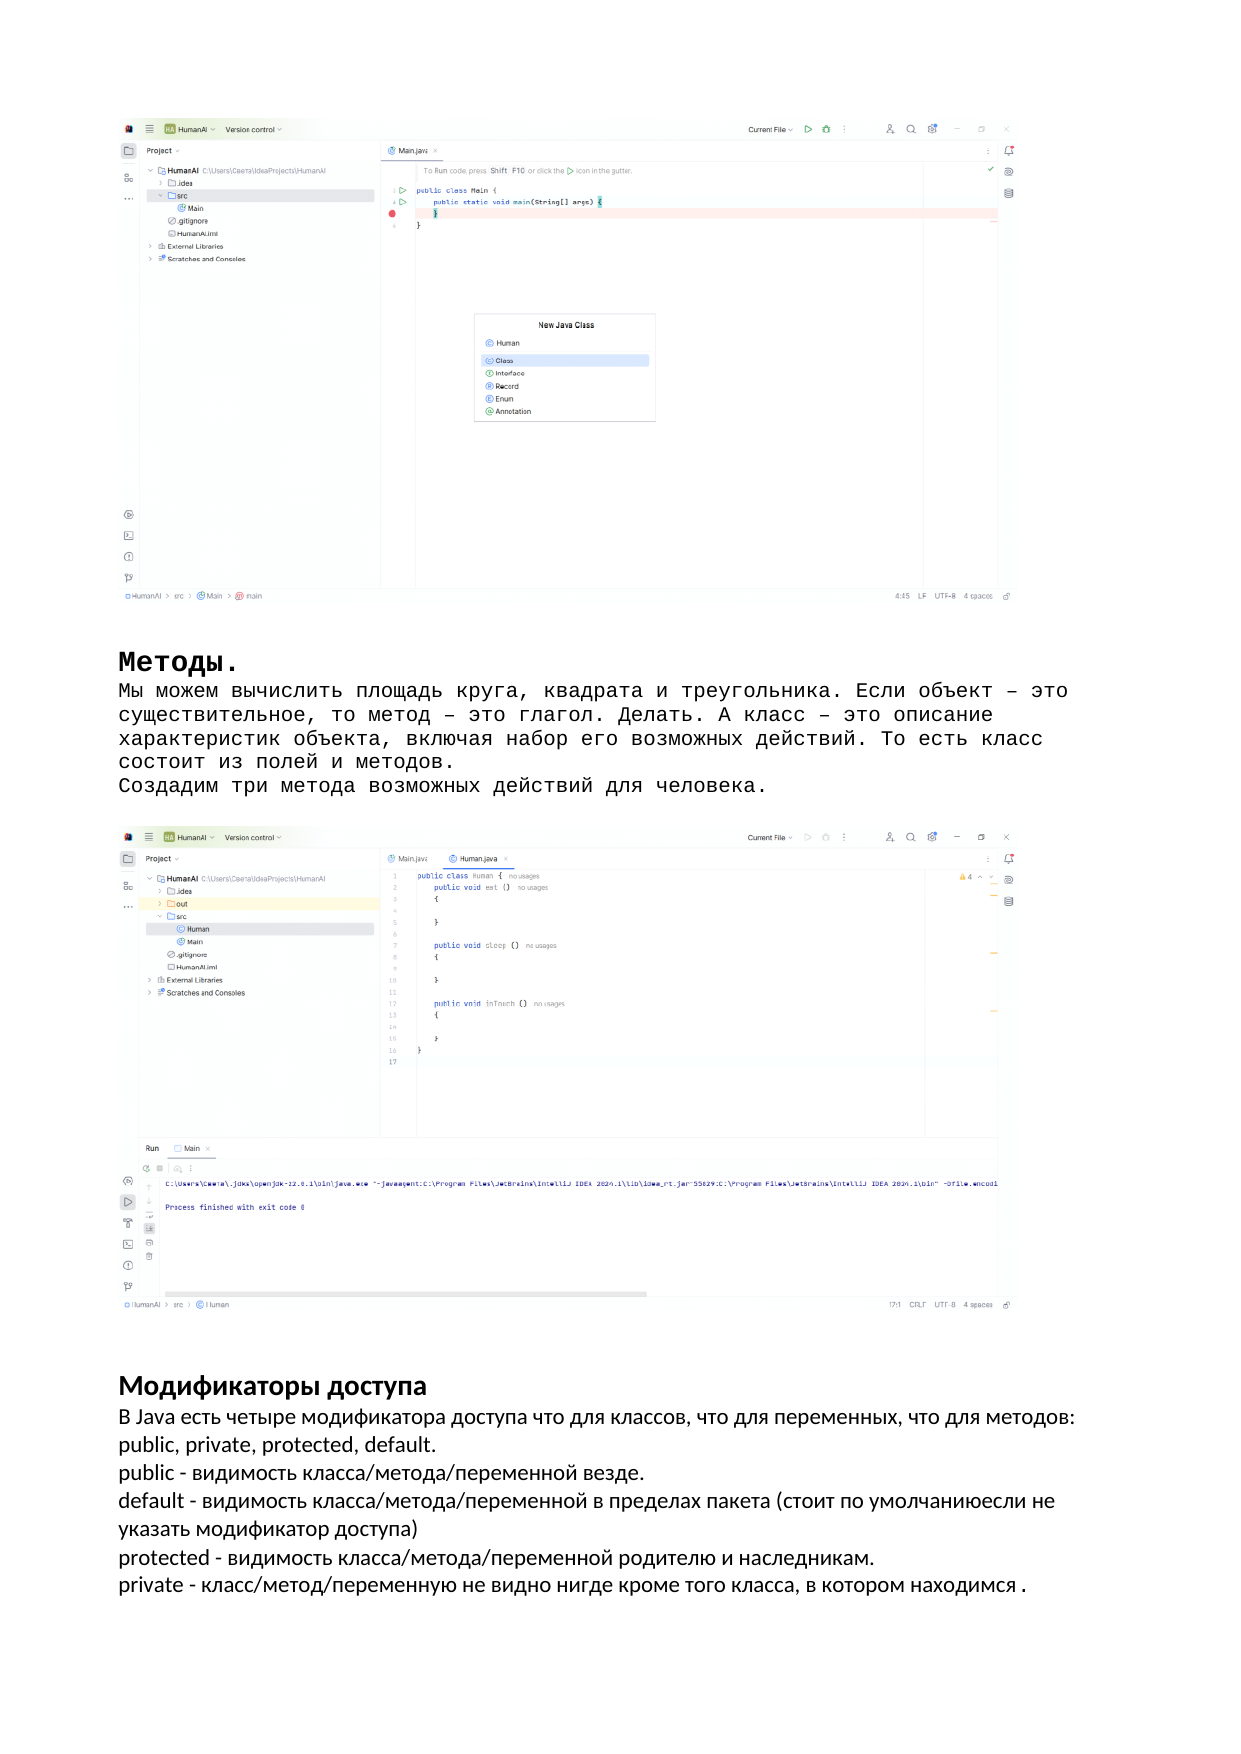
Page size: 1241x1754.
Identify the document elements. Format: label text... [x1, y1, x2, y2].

text Мы можем вычислить площадь круга, квадрата и треугольника. Если объект – это существительное, то метод – это глагол. Делать. А класс – это описание характеристик объекта, включая набор его возможных действий. То есть класс состоит из полей и методов. [118, 680, 1122, 775]
text default - видимость класса/метода/переменной в пределах пакета (стоит по умолчаниюесли не указать модификатор доступа) [118, 1487, 1122, 1543]
text В Java есть четыре модификатора доступа что для классов, что для переменных, что для методов: public, private, protected, default. [118, 1402, 1122, 1458]
text Методы. [118, 647, 1122, 680]
text Модификаторы доступа [118, 1367, 1122, 1402]
text public - видимость класса/метода/переменной везде. [118, 1458, 1122, 1487]
text private - класс/метод/переменную не видно нигде кроме того класса, в котором находимся. [118, 1571, 1122, 1599]
text Создадим три метода возможных действий для человека. [118, 775, 1122, 798]
text protected - видимость класса/метода/переменной родителю и наследникам. [118, 1543, 1122, 1571]
